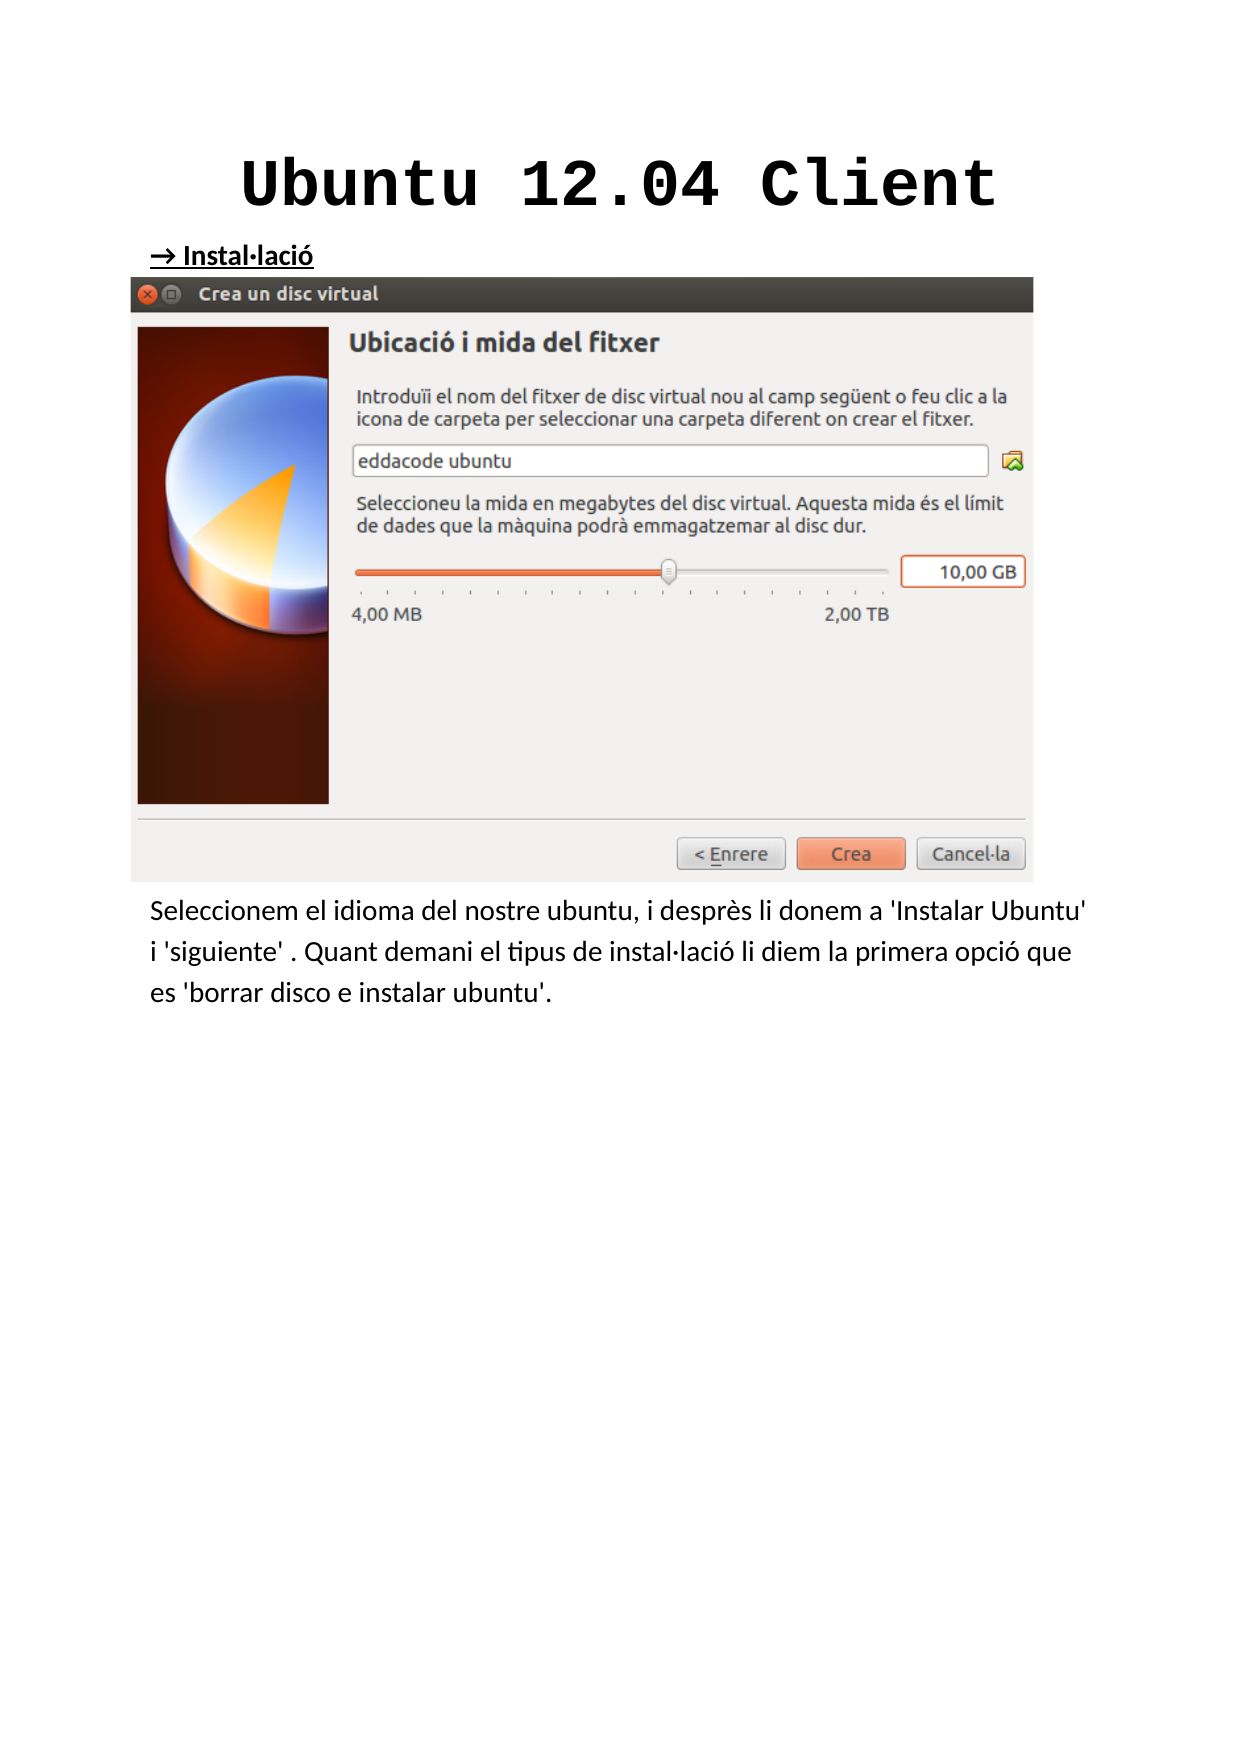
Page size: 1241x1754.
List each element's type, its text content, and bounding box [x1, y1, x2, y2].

text Ubuntu 12.04 Client [150, 150, 1090, 226]
text Seleccionem el idioma del nostre ubuntu, i desprès li donem a 'Instalar Ubuntu' i 'siguiente' . Quant demani el tipus de instal·lació li diem la primera opció que es 'borrar disco e instalar ubuntu'. [150, 892, 1090, 1009]
picture [130, 277, 1034, 882]
text → Instal·lació [150, 237, 1090, 272]
